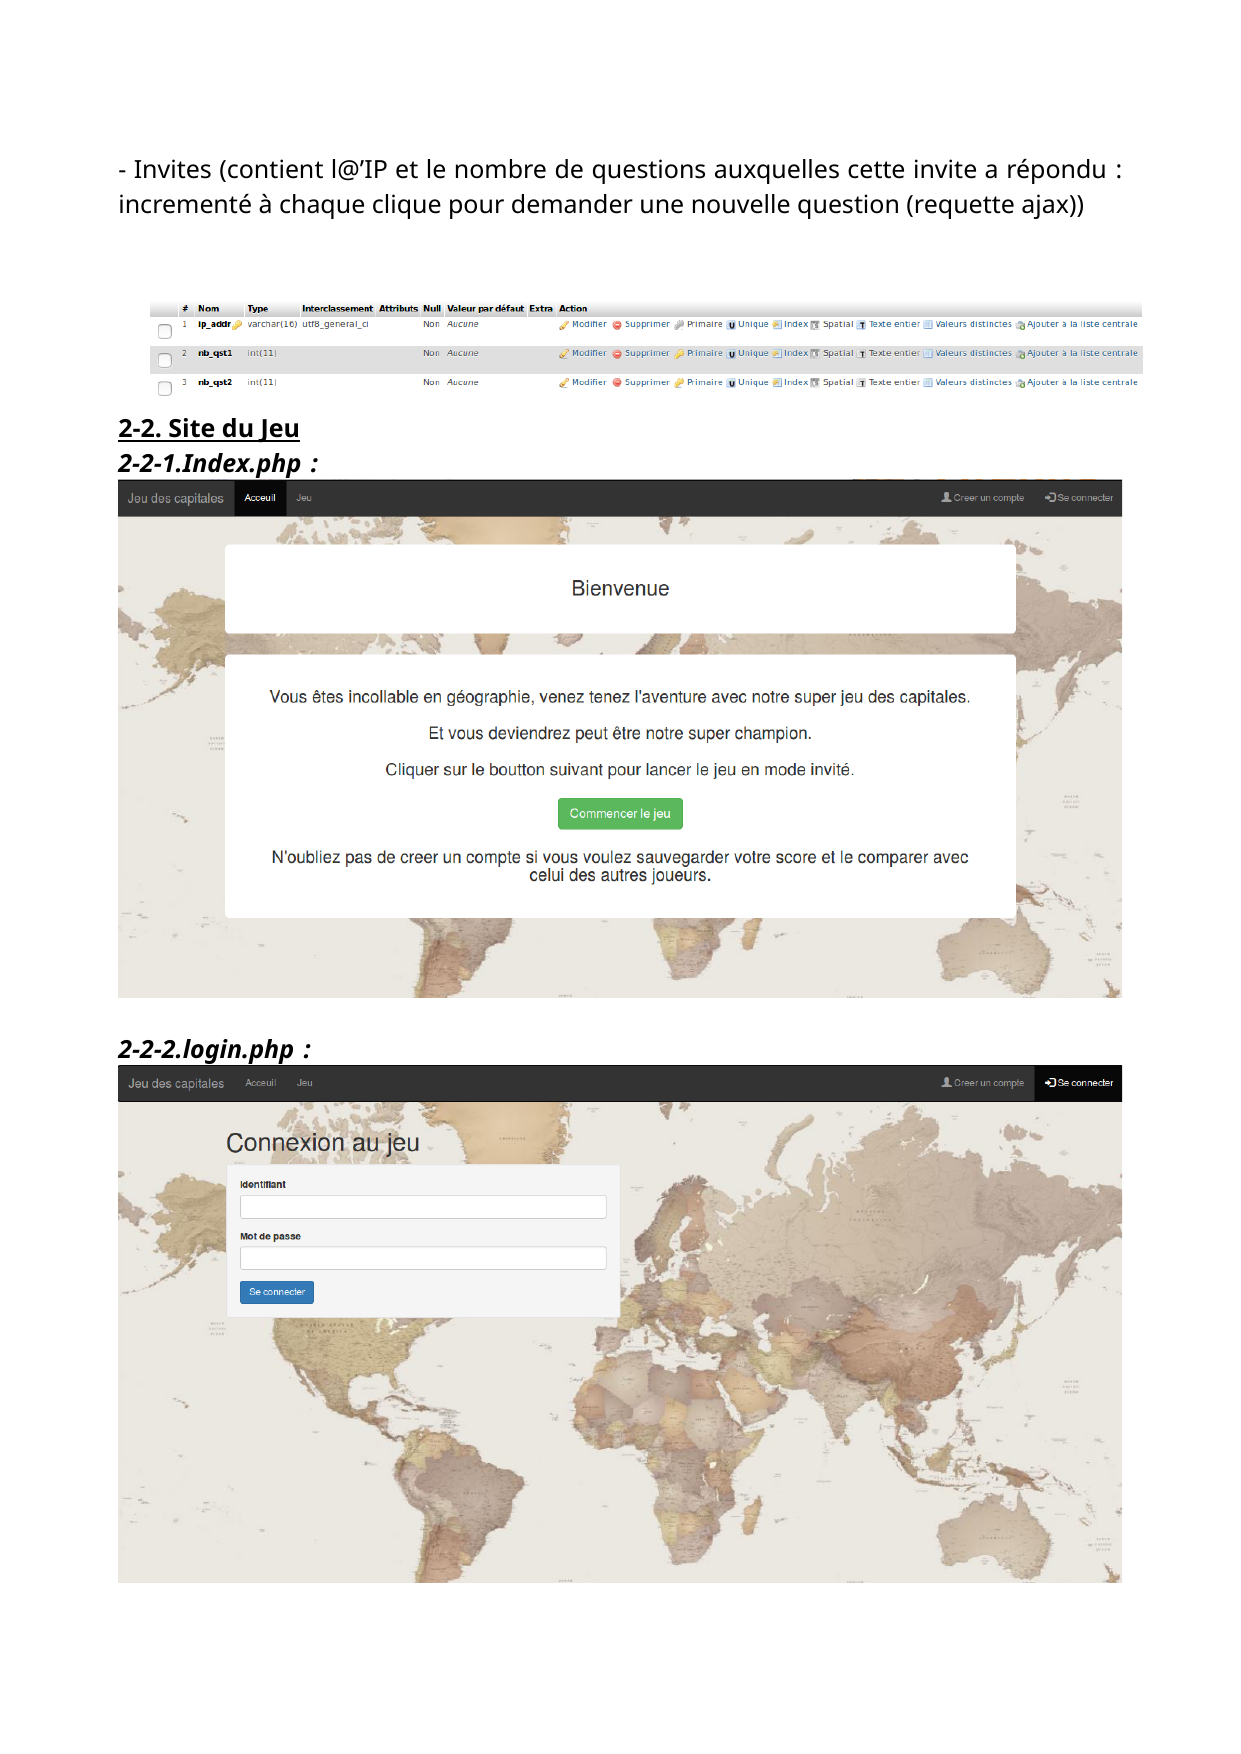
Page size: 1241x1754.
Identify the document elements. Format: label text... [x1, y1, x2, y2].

text 2-2-1.Index.php : [118, 445, 1122, 479]
text - Invites (contient l@’IP et le nombre de questions auxquelles cette invite a répondu : incrementé à chaque clique pour demander une nouvelle question (requette ajax)) [118, 152, 1122, 220]
text 2-2. Site du Jeu [118, 288, 1122, 445]
text 2-2-2.login.php : [118, 1031, 1122, 1065]
picture [149, 292, 1154, 412]
picture [118, 479, 1123, 998]
picture [118, 1065, 1123, 1583]
